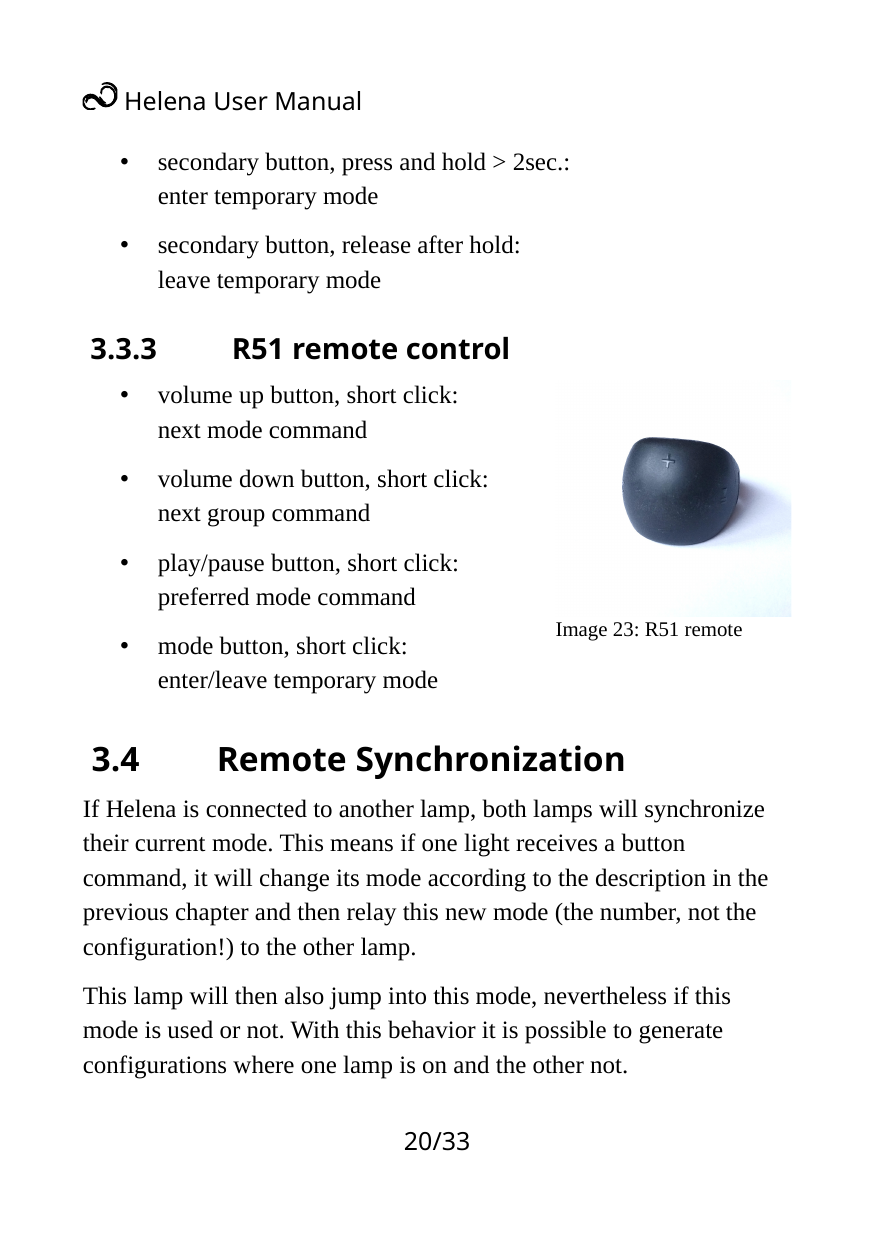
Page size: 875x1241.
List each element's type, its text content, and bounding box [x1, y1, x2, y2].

list volume down button, short click: next group command [120, 464, 555, 527]
text If Helena is connected to another lamp, both lamps will synchronize their current mode. This means if one light receives a button command, it will change its mode according to the description in the previous chapter and then relay this new mode (the number, not the configuration!) to the other lamp. [83, 794, 791, 960]
list mode button, short click: enter/leave temporary mode [120, 631, 791, 694]
list volume up button, short click: next mode command [120, 381, 555, 444]
list play/pause button, short click: preferred mode command [120, 548, 555, 611]
picture [555, 380, 792, 617]
list Image 23: R51 remote [555, 617, 791, 641]
subtitle R51 remote control [83, 328, 791, 368]
text This lamp will then also jump into this mode, nevertheless if this mode is used or not. With this behavior it is possible to generate configurations where one lamp is on and the other not. [83, 981, 791, 1078]
list secondary button, release after hold: leave temporary mode [120, 230, 791, 293]
subtitle Remote Synchronization [83, 736, 791, 781]
list secondary button, press and hold > 2sec.: enter temporary mode [120, 147, 791, 210]
